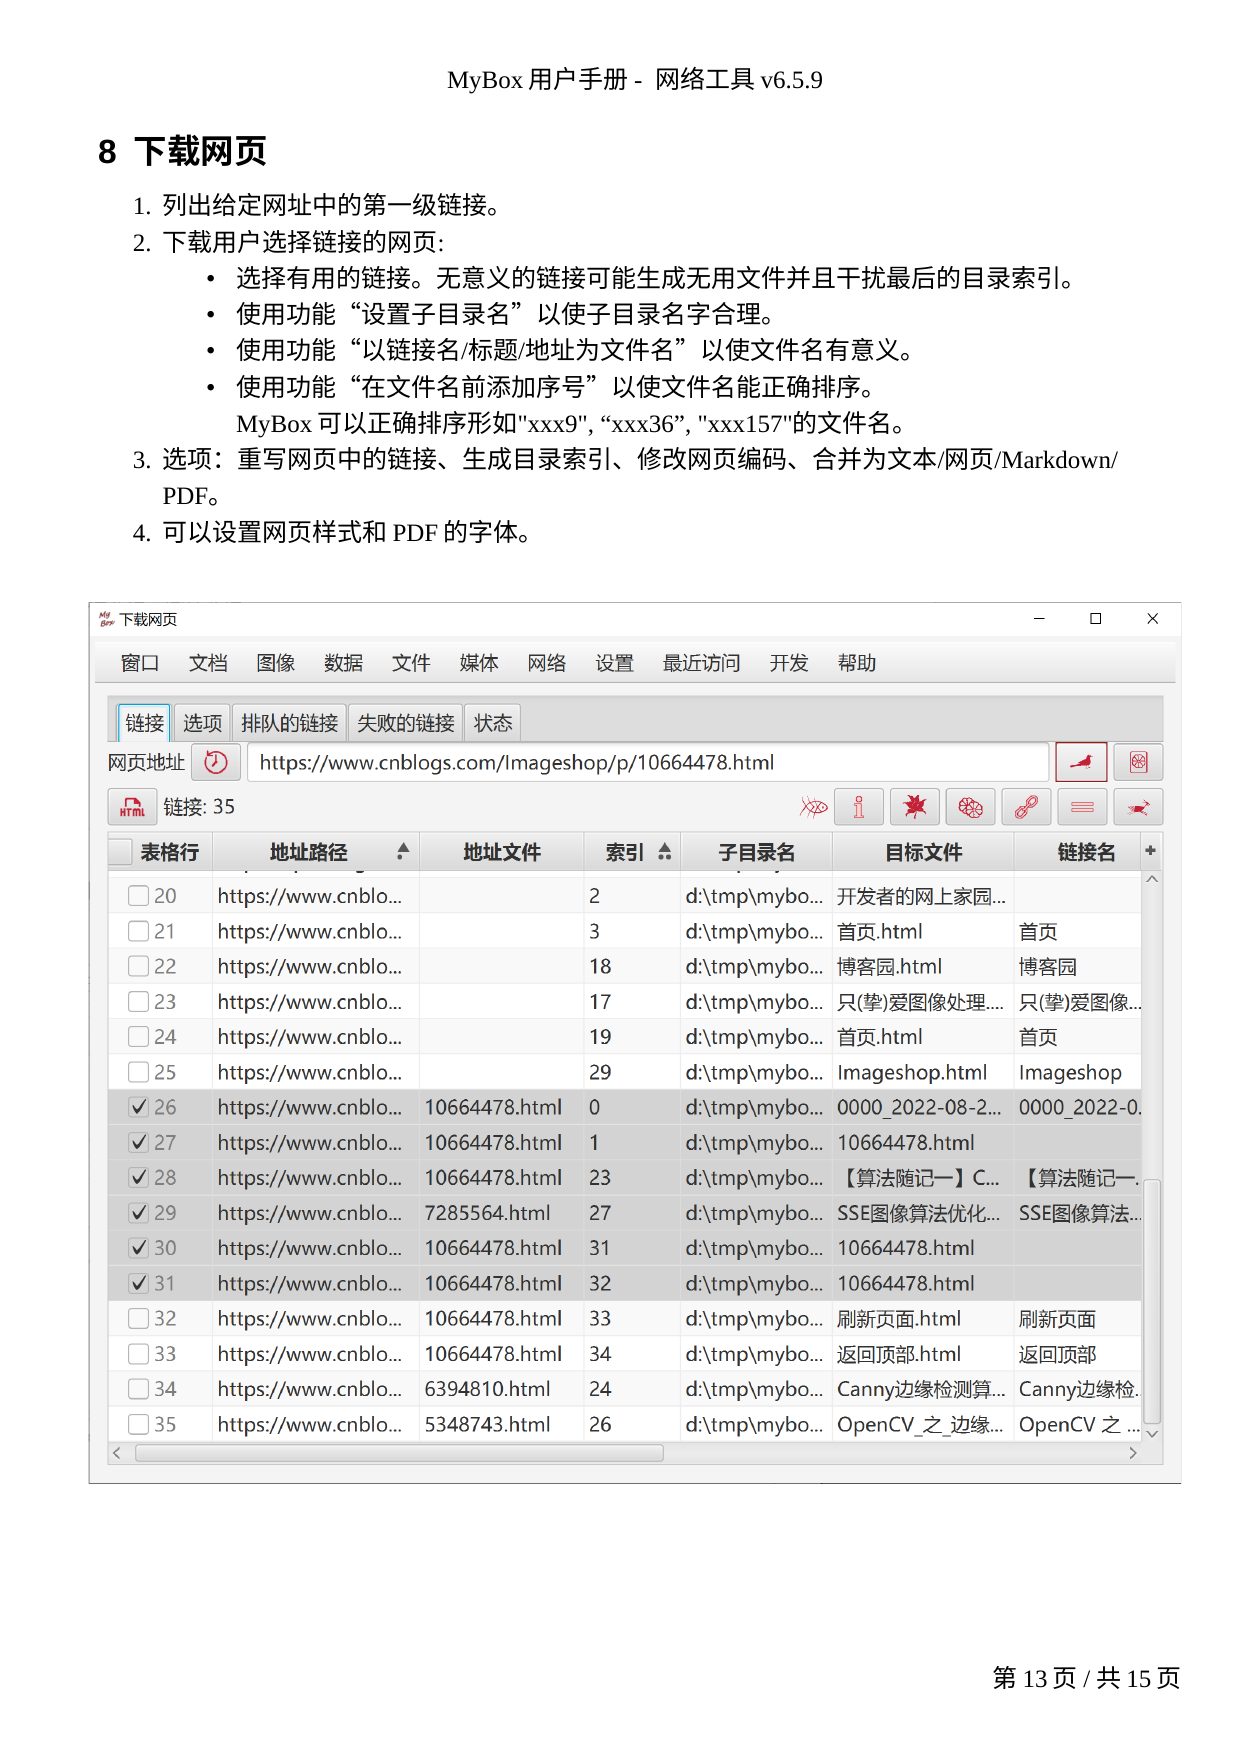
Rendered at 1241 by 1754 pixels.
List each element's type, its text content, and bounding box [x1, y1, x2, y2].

list 使用功能“设置子目录名”以使子目录名字合理。 [206, 294, 1181, 331]
list 使用功能“以链接名/标题/地址为文件名”以使文件名有意义。 [206, 331, 1181, 367]
list 使用功能“在文件名前添加序号”以使文件名能正确排序。 MyBox可以正确排序形如"xxx9", “xxx36”, "xxx157"的文件名。 [206, 367, 1181, 439]
picture [88, 602, 1182, 1484]
list 下载用户选择链接的网页: [133, 222, 1181, 258]
subtitle 下载网页 [88, 125, 1181, 173]
list 列出给定网址中的第一级链接。 [133, 186, 1181, 222]
list 选择有用的链接。无意义的链接可能生成无用文件并且干扰最后的目录索引。 [206, 258, 1181, 294]
list 选项：重写网页中的链接、生成目录索引、修改网页编码、合并为文本/网页/Markdown/PDF。 [133, 439, 1181, 512]
list 可以设置网页样式和PDF的字体。 [133, 512, 1181, 548]
